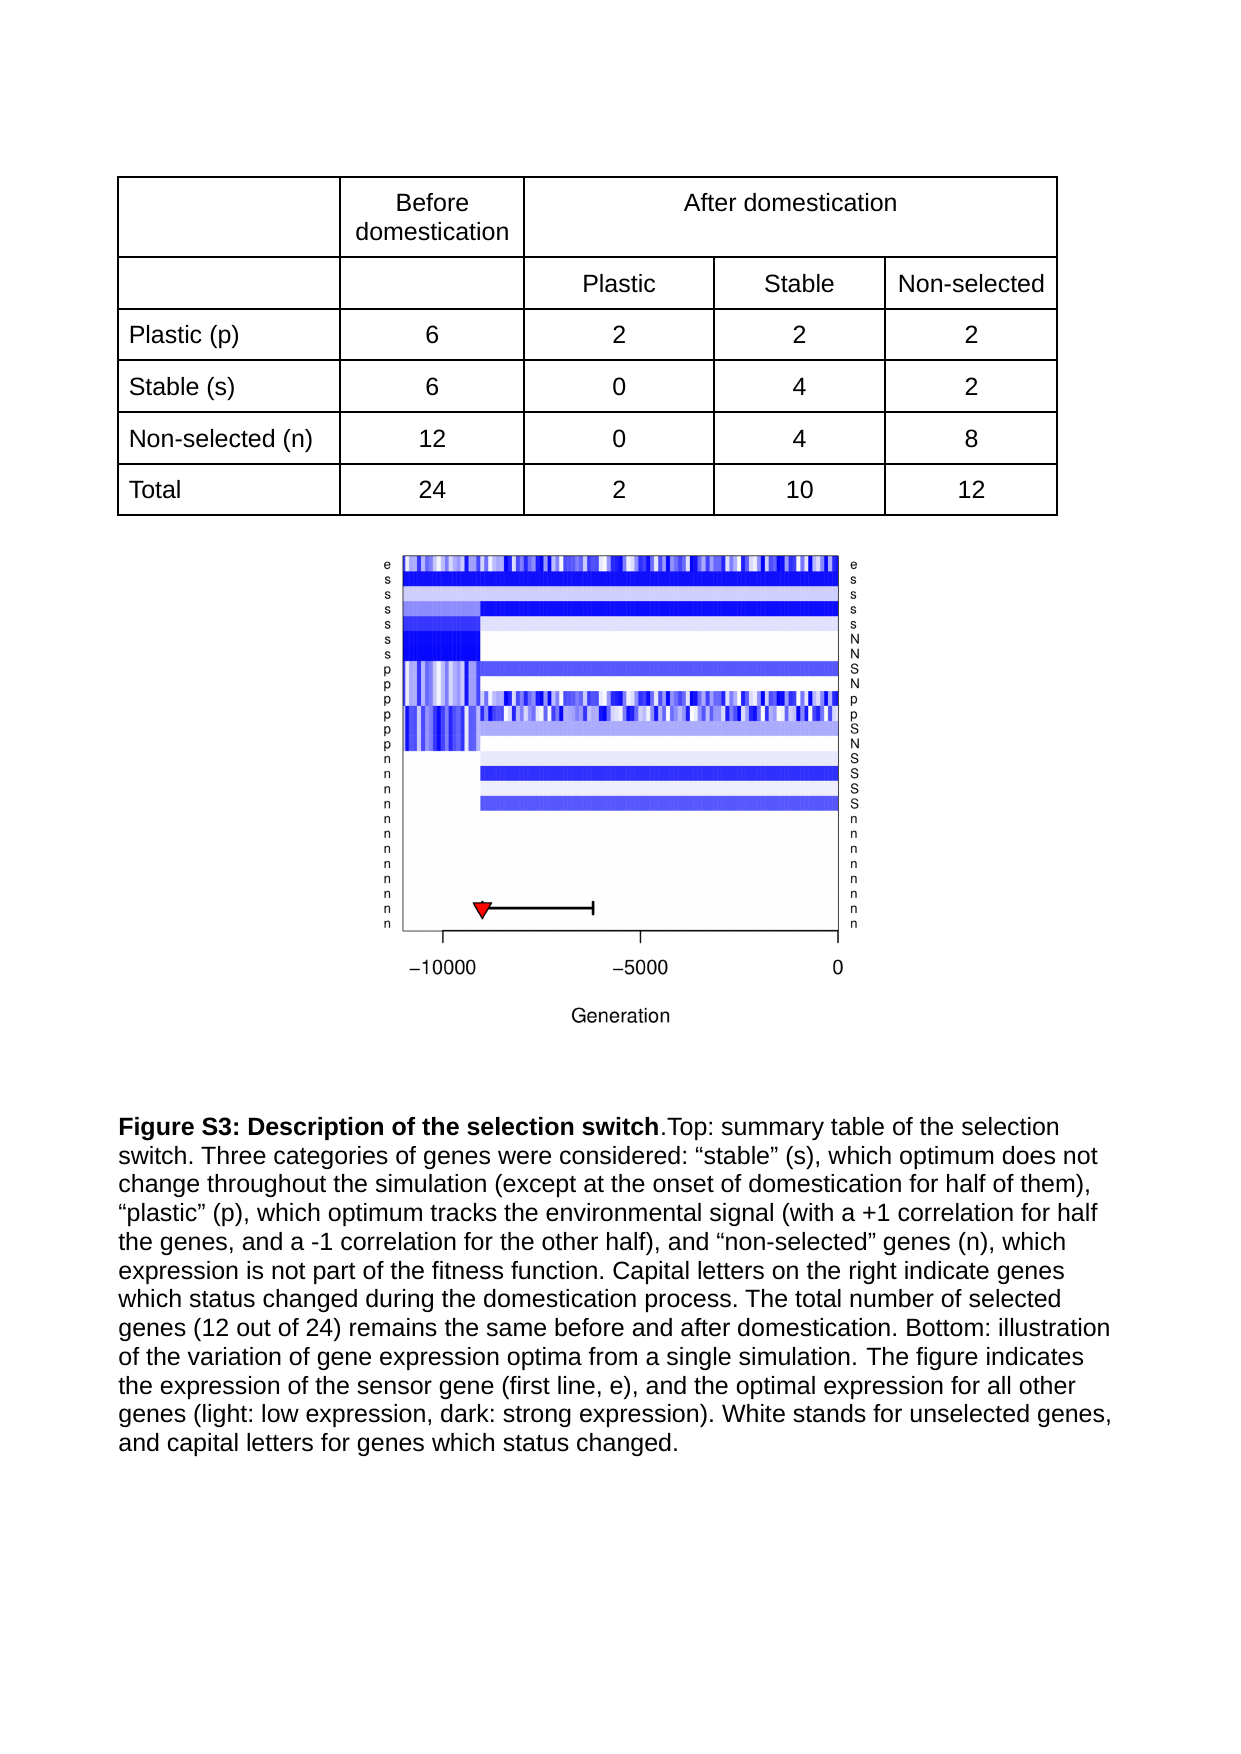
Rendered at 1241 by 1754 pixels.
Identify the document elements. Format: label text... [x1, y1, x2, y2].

table_cell 12 [341, 413, 523, 463]
table_cell 0 [525, 361, 713, 411]
table_cell 6 [341, 310, 523, 359]
table_cell 4 [715, 361, 884, 411]
table_cell 6 [341, 361, 523, 411]
table_cell 2 [525, 465, 713, 514]
table_cell Stable [715, 258, 884, 308]
table_cell 2 [886, 310, 1056, 359]
table_cell 4 [715, 413, 884, 463]
table_cell Stable (s) [119, 361, 339, 411]
table_header [119, 178, 339, 256]
table_header Before domestication [341, 178, 523, 256]
picture [379, 545, 862, 1026]
table_cell 12 [886, 465, 1056, 514]
text Figure S3: Description of the selection switch.Top: summary table of the selection switch. Three categories of genes were considered: “stable” (s), which optimum does not change throughout the simulation (except at the onset of domestication for half of them), “plastic” (p), which optimum tracks the environmental signal (with a +1 correlation for half the genes, and a -1 correlation for the other half), and “non-selected” genes (n), which expression is not part of the fitness function. Capital letters on the right indicate genes which status changed during the domestication process. The total number of selected genes (12 out of 24) remains the same before and after domestication. Bottom: illustration of the variation of gene expression optima from a single simulation. The figure indicates the expression of the sensor gene (first line, e), and the optimal expression for all other genes (light: low expression, dark: strong expression). White stands for unselected genes, and capital letters for genes which status changed. [118, 1112, 1122, 1457]
table_cell Plastic (p) [119, 310, 339, 359]
table_cell Plastic [525, 258, 713, 308]
table_cell Total [119, 465, 339, 514]
table_cell 2 [715, 310, 884, 359]
table_cell 24 [341, 465, 523, 514]
table_cell 8 [886, 413, 1056, 463]
table_header After domestication [525, 178, 1056, 256]
table_cell [341, 258, 523, 308]
table_cell 2 [525, 310, 713, 359]
table_cell 0 [525, 413, 713, 463]
table_cell 2 [886, 361, 1056, 411]
table_cell Non-selected (n) [119, 413, 339, 463]
table_cell 10 [715, 465, 884, 514]
table_cell [119, 258, 339, 308]
table_cell Non-selected [886, 258, 1056, 308]
